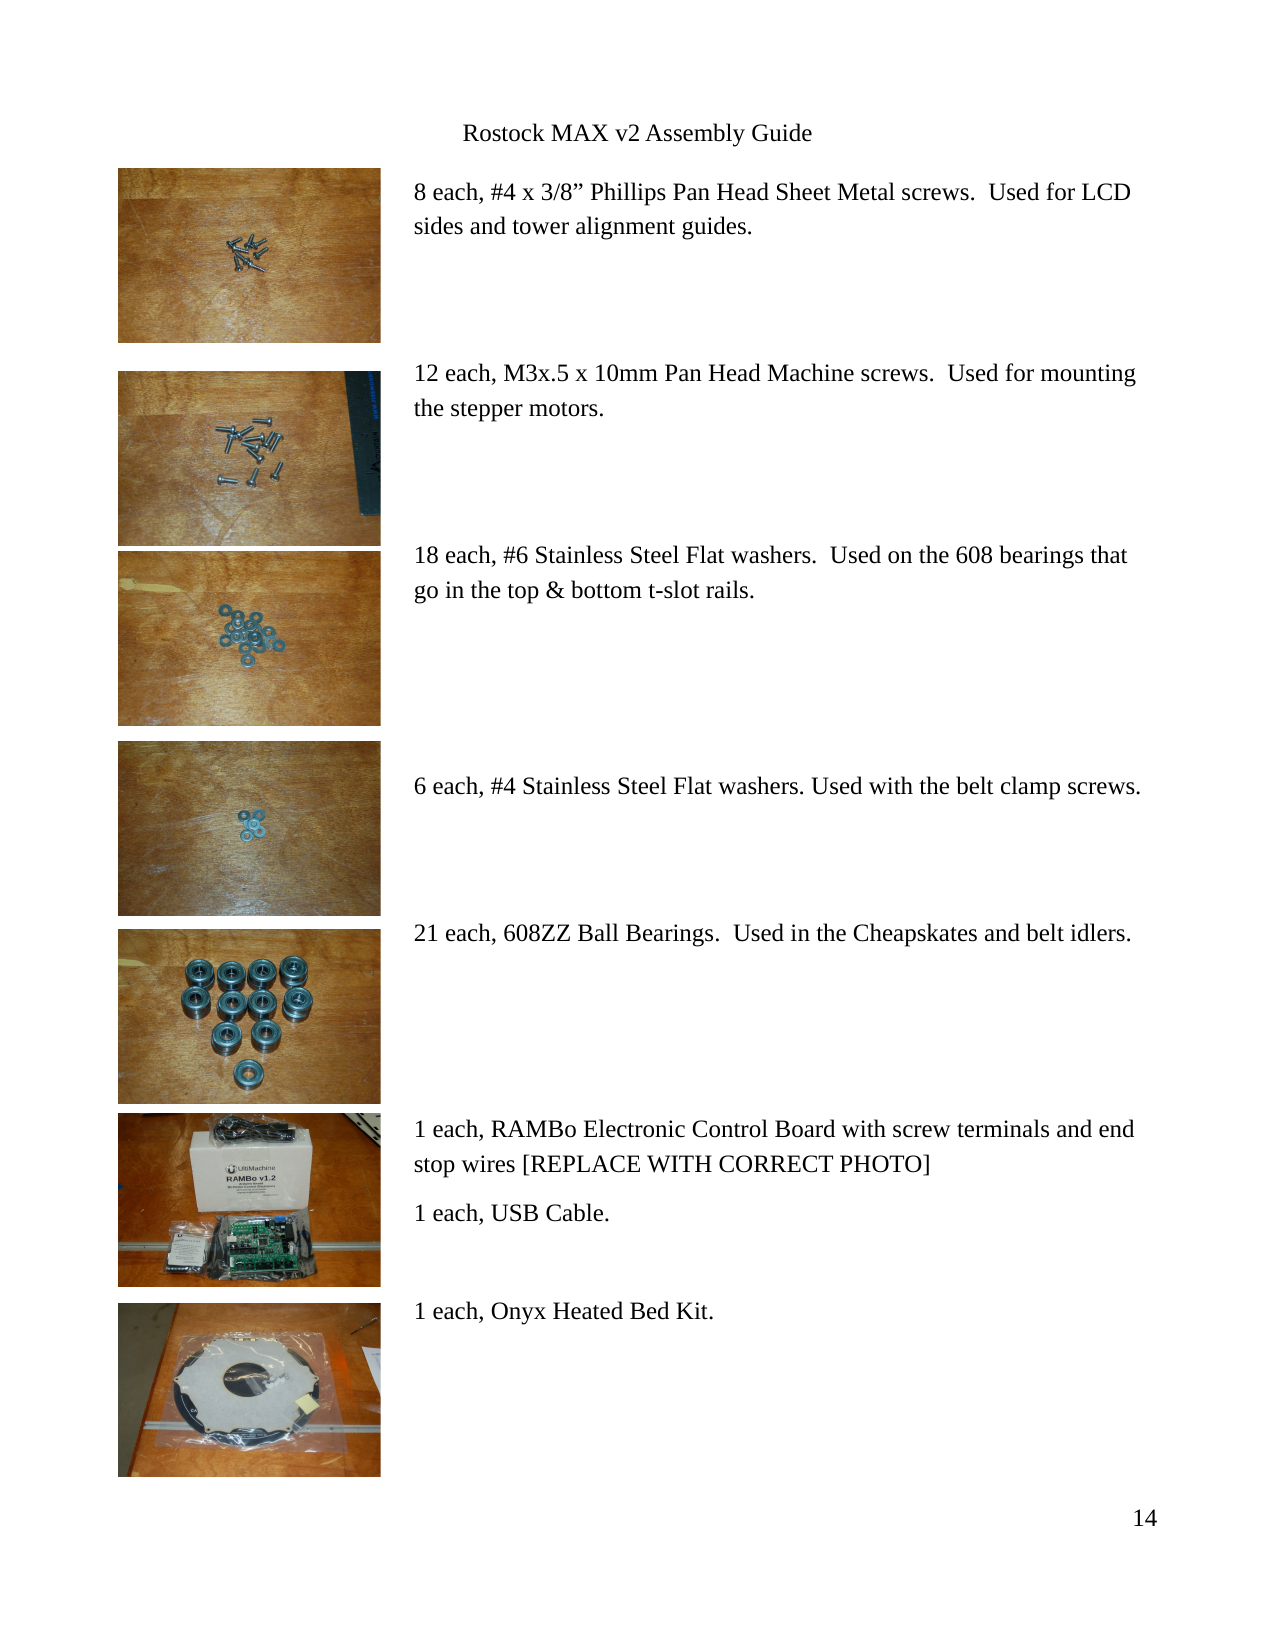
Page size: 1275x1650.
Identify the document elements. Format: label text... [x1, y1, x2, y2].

picture [118, 551, 381, 726]
text 1 each, USB Cable. [381, 1198, 1157, 1227]
picture [118, 929, 381, 1104]
text 6 each, #4 Stainless Steel Flat washers. Used with the belt clamp screws. [381, 771, 1157, 800]
text 1 each, RAMBo Electronic Control Board with screw terminals and end stop wires [REPLACE WITH CORRECT PHOTO] [381, 1114, 1157, 1178]
picture [118, 371, 381, 546]
text 12 each, M3x.5 x 10mm Pan Head Machine screws. Used for mounting the stepper motors. [118, 358, 1157, 422]
text 1 each, Onyx Heated Bed Kit. [118, 1296, 1157, 1325]
text 21 each, 608ZZ Ball Bearings. Used in the Cheapskates and belt idlers. [118, 918, 1157, 947]
text 8 each, #4 x 3/8” Phillips Pan Head Sheet Metal screws. Used for LCD sides and tower alignment guides. [381, 177, 1157, 240]
picture [118, 741, 381, 916]
text 18 each, #6 Stainless Steel Flat washers. Used on the 608 bearings that go in the top & bottom t-slot rails. [118, 540, 1157, 603]
picture [118, 1113, 381, 1287]
picture [118, 168, 381, 343]
picture [118, 1303, 381, 1477]
